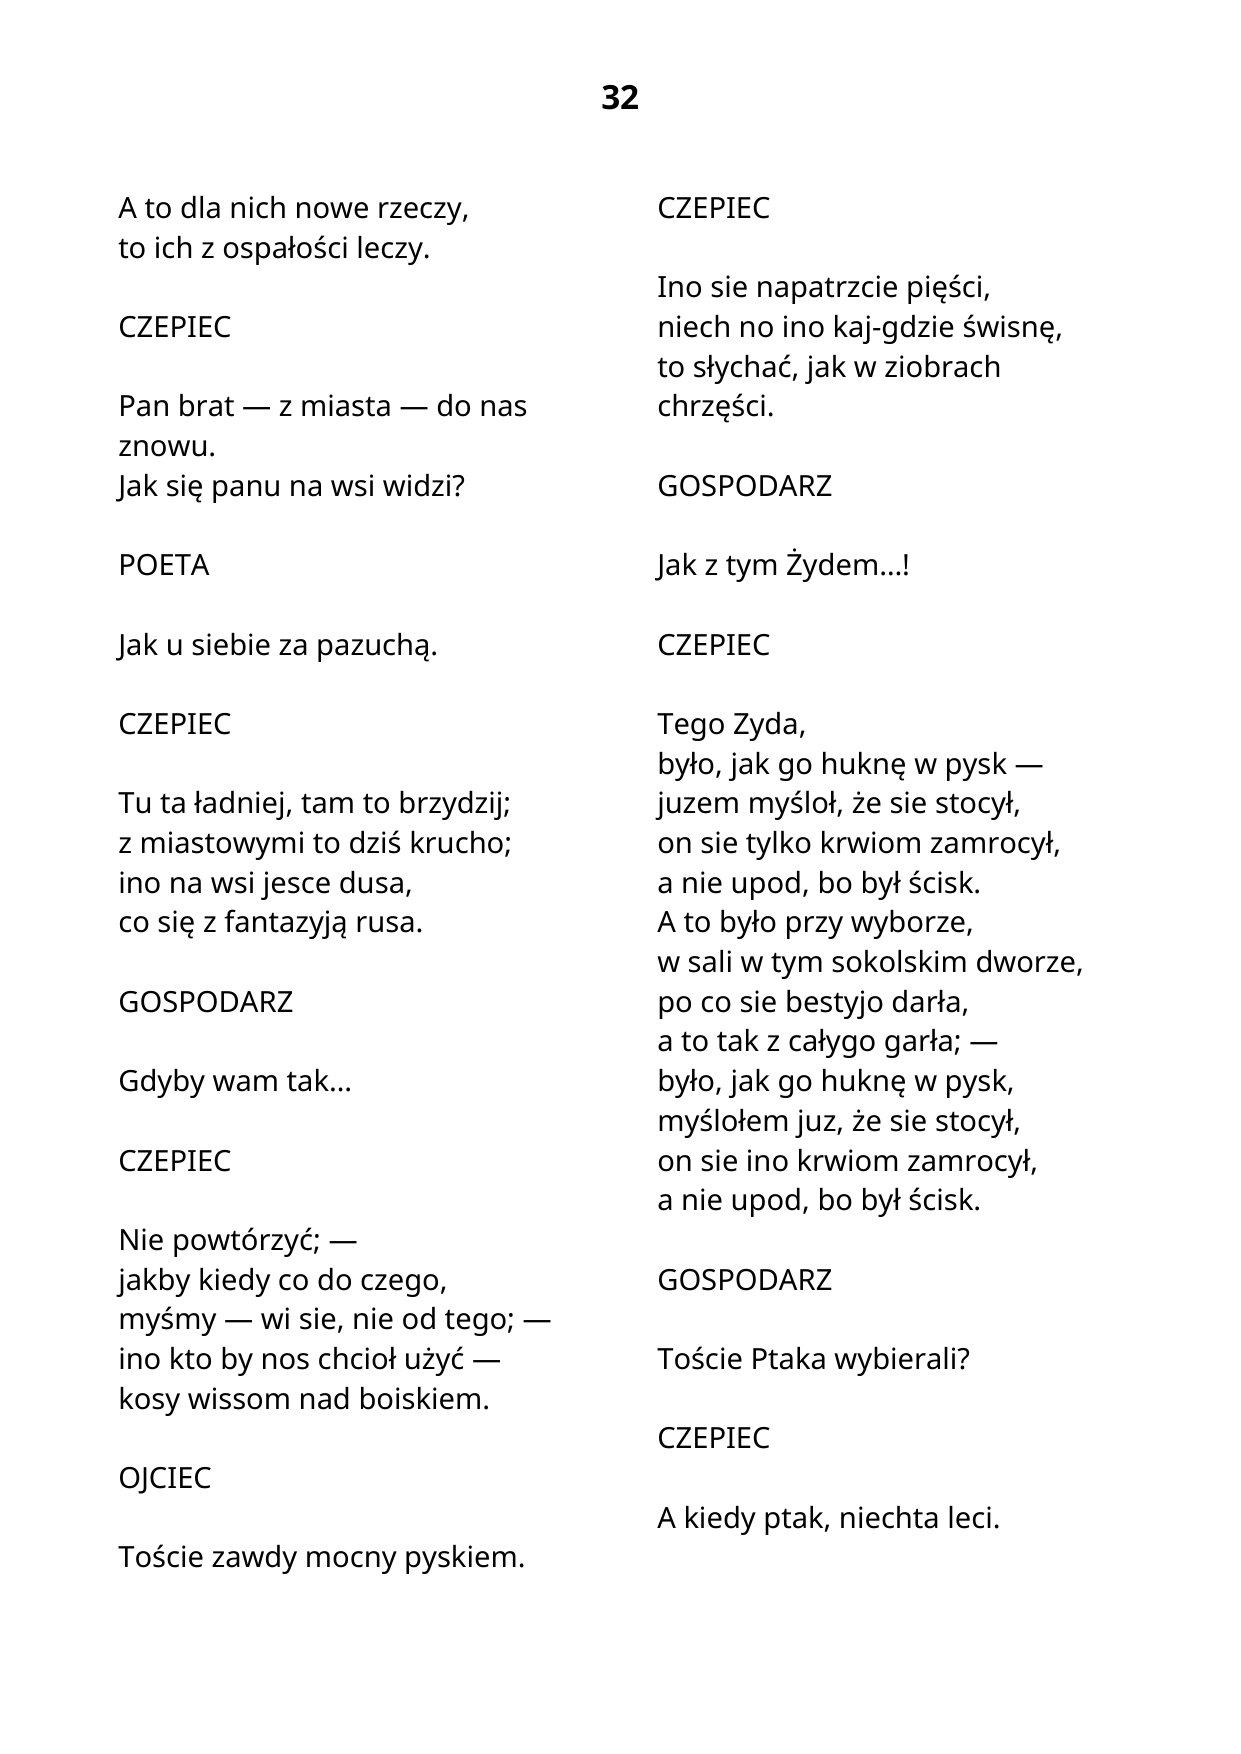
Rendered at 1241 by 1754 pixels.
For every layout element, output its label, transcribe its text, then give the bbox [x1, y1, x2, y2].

text w sali w tym sokolskim dworze, [657, 941, 1122, 981]
text POETA [118, 544, 583, 584]
text jakby kiedy co do czego, [118, 1259, 583, 1298]
text Tu ta ładniej, tam to brzydzij; [118, 783, 583, 822]
text CZEPIEC [657, 187, 1122, 227]
text po co sie bestyjo darła, [657, 981, 1122, 1021]
text A kiedy ptak, niechta leci. [657, 1497, 1122, 1537]
text OJCIEC [118, 1457, 583, 1497]
text było, jak go huknę w pysk, [657, 1060, 1122, 1100]
text CZEPIEC [118, 1140, 583, 1179]
text CZEPIEC [118, 703, 583, 743]
text z miastowymi to dziś krucho; [118, 822, 583, 862]
text to słychać, jak w ziobrach chrzęści. [657, 346, 1122, 425]
text było, jak go huknę w pysk — [657, 743, 1122, 783]
text A to dla nich nowe rzeczy, [118, 187, 583, 227]
text on sie ino krwiom zamrocył, [657, 1140, 1122, 1179]
text kosy wissom nad boiskiem. [118, 1378, 583, 1418]
text Pan brat — z miasta — do nas znowu. [118, 386, 583, 465]
text Toście Ptaka wybierali? [657, 1338, 1122, 1378]
text a nie upod, bo był ścisk. [657, 862, 1122, 902]
text GOSPODARZ [657, 1259, 1122, 1298]
text CZEPIEC [657, 1418, 1122, 1457]
text myśmy — wi sie, nie od tego; — [118, 1298, 583, 1338]
text Jak z tym Żydem…! [657, 544, 1122, 584]
text CZEPIEC [657, 624, 1122, 663]
text Jak się panu na wsi widzi? [118, 465, 583, 505]
text Toście zawdy mocny pyskiem. [118, 1537, 583, 1576]
text Nie powtórzyć; — [118, 1219, 583, 1259]
text a to tak z całygo garła; — [657, 1021, 1122, 1060]
text ino kto by nos chcioł użyć — [118, 1338, 583, 1378]
text CZEPIEC [118, 306, 583, 346]
text GOSPODARZ [118, 981, 583, 1021]
text juzem myśloł, że sie stocył, [657, 783, 1122, 822]
text Tego Zyda, [657, 703, 1122, 743]
text on sie tylko krwiom zamrocył, [657, 822, 1122, 862]
text Gdyby wam tak… [118, 1060, 583, 1100]
text niech no ino kaj-gdzie świsnę, [657, 306, 1122, 346]
text Ino sie napatrzcie pięści, [657, 267, 1122, 306]
text to ich z ospałości leczy. [118, 227, 583, 267]
text ino na wsi jesce dusa, [118, 862, 583, 902]
text GOSPODARZ [657, 465, 1122, 505]
text co się z fantazyją rusa. [118, 902, 583, 941]
text myślołem juz, że sie stocył, [657, 1100, 1122, 1140]
text A to było przy wyborze, [657, 902, 1122, 941]
text a nie upod, bo był ścisk. [657, 1179, 1122, 1219]
text Jak u siebie za pazuchą. [118, 624, 583, 663]
